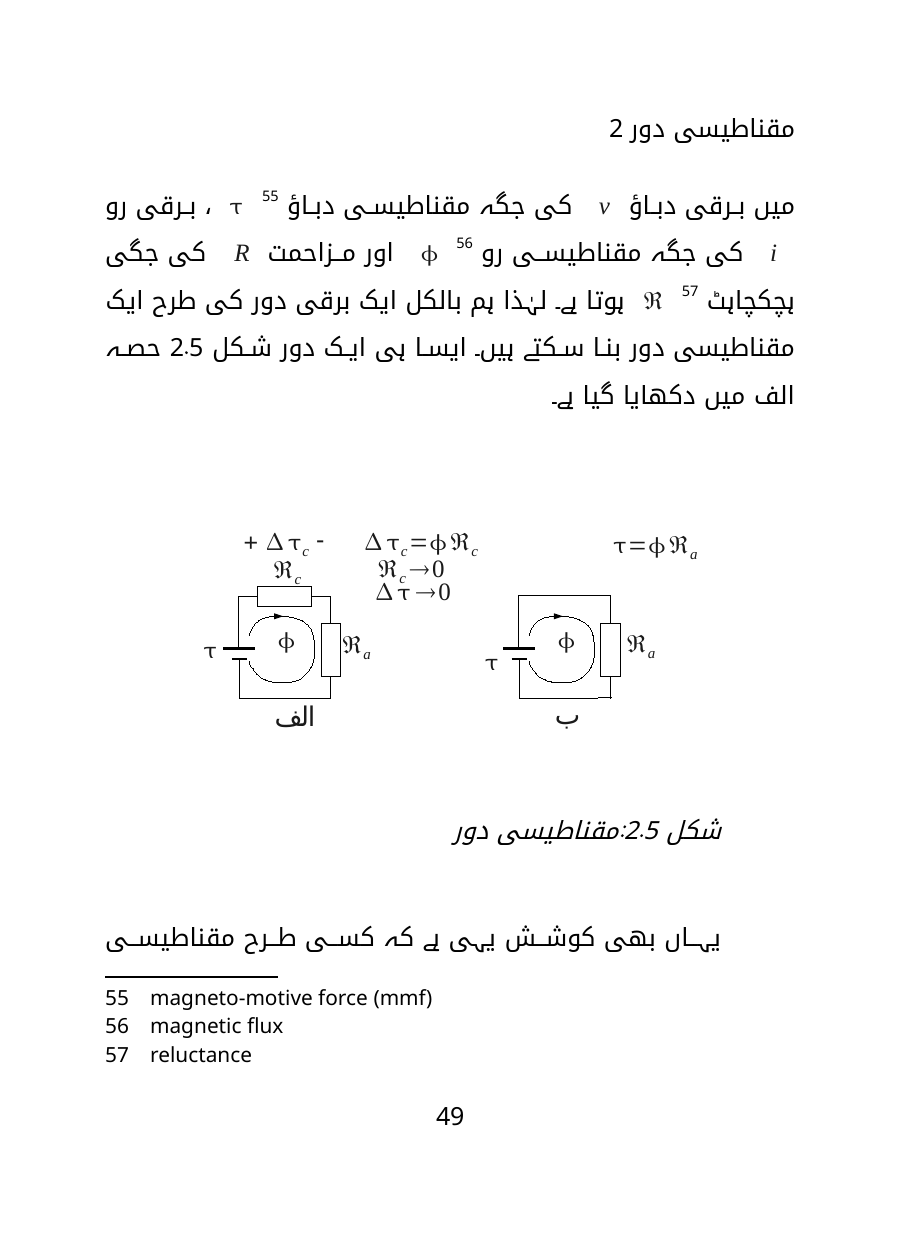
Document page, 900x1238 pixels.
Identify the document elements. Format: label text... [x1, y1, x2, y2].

text مقناطیسی دور بالکل برقی دور کی طرح ہوتے ہیں۔ بس ان میں برقی دباؤ کی جگہ مقناطیسی دباؤ ، برقی رو کی جگہ مقناطیسی رو اور مزاحمت کی جگی ہچکچاہٹ ہوتا ہے۔ لہٰذا ہم بالکل ایک برقی دور کی طرح ایک مقناطیسی دور بنا سکتے ہیں۔ ایسا ہی ایک دور شکل 2.5 حصہ الف میں دکھایا گیا ہے۔ [105, 182, 795, 419]
text شکل 2.5:مقناطیسی دور [179, 491, 721, 854]
text یہاں بھی کوشش یہی ہے کہ کسی طرح مقناطیسی دباؤ کو بغیر کم کئے ہچکچاہٹتک پہنچایا جائے۔ عموما خلائی درز کی ہچکچاہٹ ہوتی ہے اور مقناطیسی مرکز کی یہاں بھی اگرکو نظرانداز کرنا ممکن ہو تو ہمیں شکل 2.5 حصہ ب ملتا ہے جس میں مقناطیسی رو کو، بالکل اُوہم کے قانون کی طرح، مساوات سے حل کیا جا سکتا ہے۔ یعنی [105, 914, 795, 962]
text magnetic flux [105, 1012, 795, 1040]
text reluctance [105, 1040, 795, 1068]
text magneto-motive force (mmf) [105, 983, 795, 1012]
